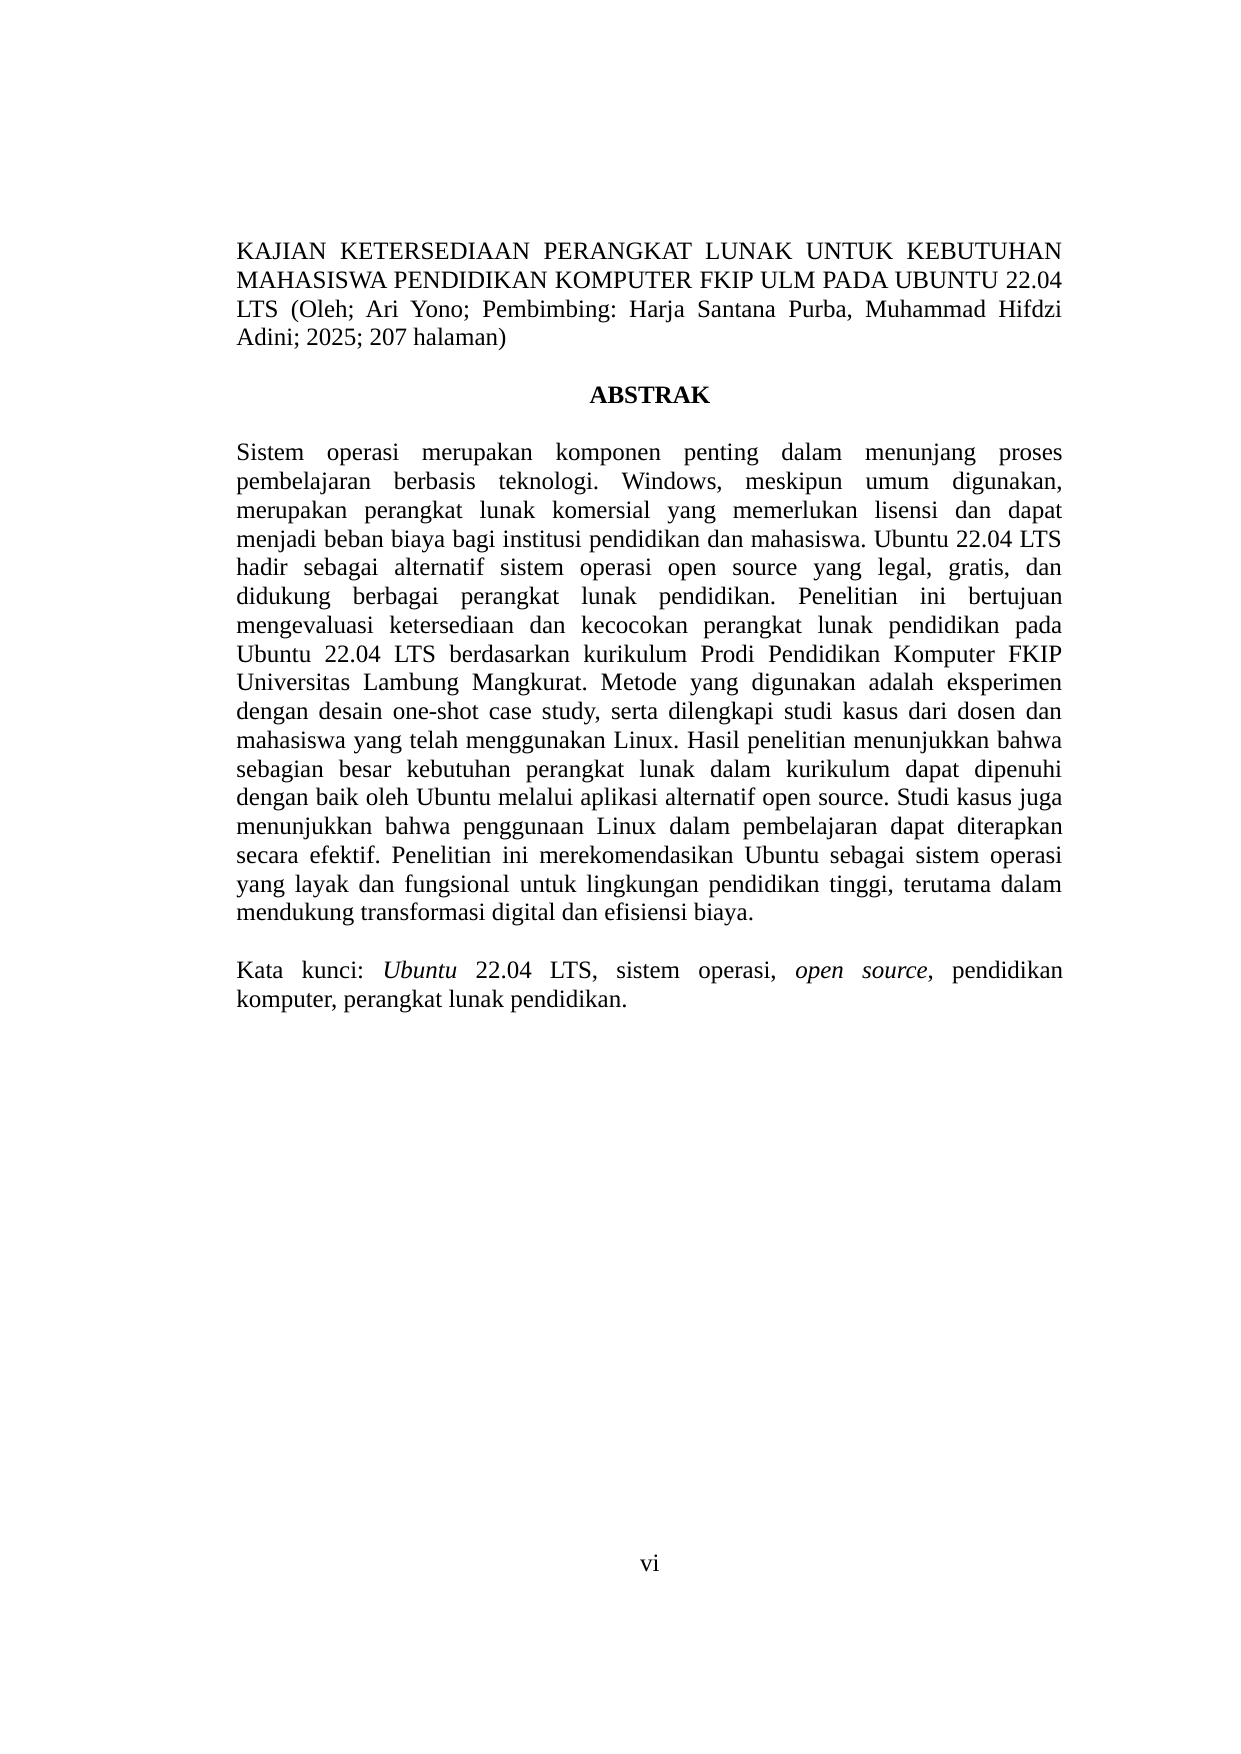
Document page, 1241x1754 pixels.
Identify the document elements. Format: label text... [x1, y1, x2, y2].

text Kata kunci: Ubuntu 22.04 LTS, sistem operasi, open source, pendidikan komputer, perangkat lunak pendidikan. [236, 955, 1063, 1012]
text KAJIAN KETERSEDIAAN PERANGKAT LUNAK UNTUK KEBUTUHAN MAHASISWA PENDIDIKAN KOMPUTER FKIP ULM PADA UBUNTU 22.04 LTS (Oleh; Ari Yono; Pembimbing: Harja Santana Purba, Muhammad Hifdzi Adini; 2025; 207 halaman) [236, 236, 1063, 351]
text Sistem operasi merupakan komponen penting dalam menunjang proses pembelajaran berbasis teknologi. Windows, meskipun umum digunakan, merupakan perangkat lunak komersial yang memerlukan lisensi dan dapat menjadi beban biaya bagi institusi pendidikan dan mahasiswa. Ubuntu 22.04 LTS hadir sebagai alternatif sistem operasi open source yang legal, gratis, dan didukung berbagai perangkat lunak pendidikan. Penelitian ini bertujuan mengevaluasi ketersediaan dan kecocokan perangkat lunak pendidikan pada Ubuntu 22.04 LTS berdasarkan kurikulum Prodi Pendidikan Komputer FKIP Universitas Lambung Mangkurat. Metode yang digunakan adalah eksperimen dengan desain one-shot case study, serta dilengkapi studi kasus dari dosen dan mahasiswa yang telah menggunakan Linux. Hasil penelitian menunjukkan bahwa sebagian besar kebutuhan perangkat lunak dalam kurikulum dapat dipenuhi dengan baik oleh Ubuntu melalui aplikasi alternatif open source. Studi kasus juga menunjukkan bahwa penggunaan Linux dalam pembelajaran dapat diterapkan secara efektif. Penelitian ini merekomendasikan Ubuntu sebagai sistem operasi yang layak dan fungsional untuk lingkungan pendidikan tinggi, terutama dalam mendukung transformasi digital dan efisiensi biaya. [236, 437, 1063, 926]
text ABSTRAK [236, 380, 1063, 409]
